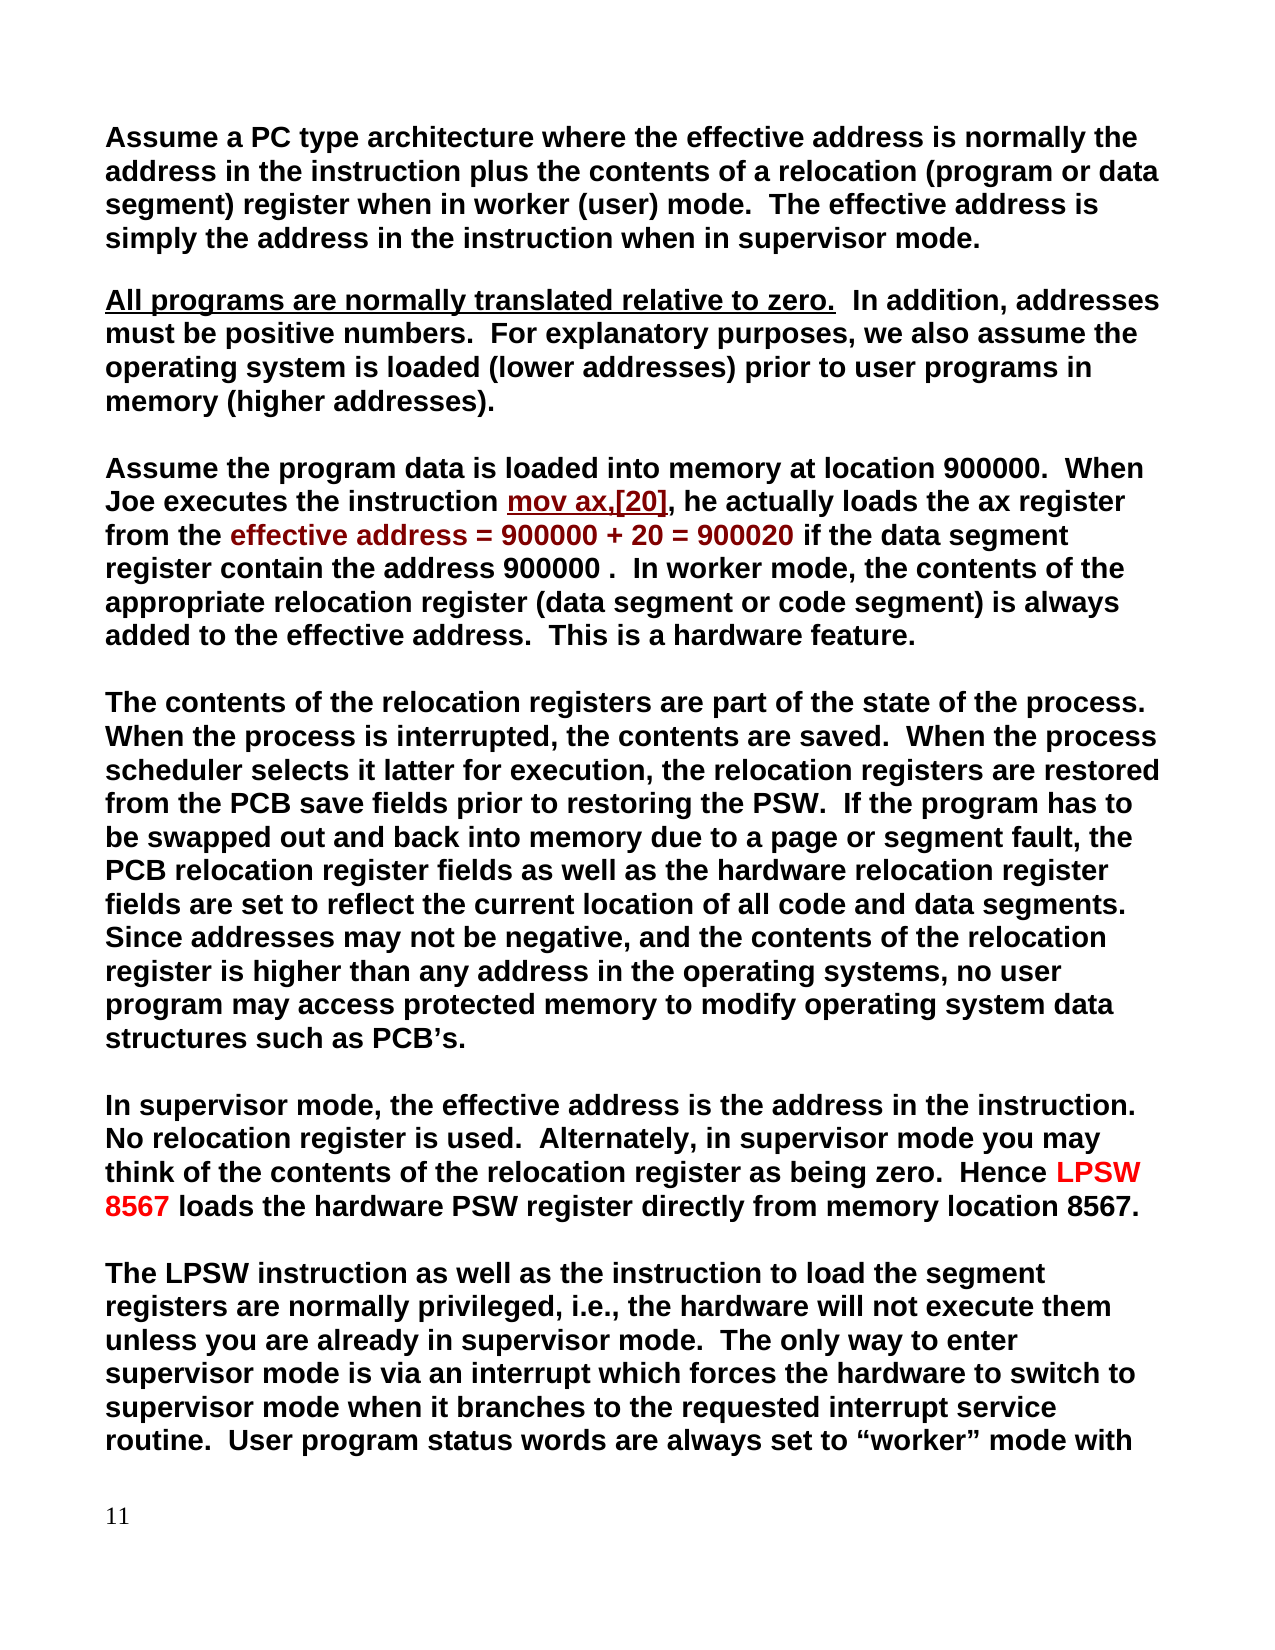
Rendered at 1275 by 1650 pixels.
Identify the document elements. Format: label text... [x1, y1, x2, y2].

title The LPSW instruction as well as the instruction to load the segment registers are normally privileged, i.e., the hardware will not execute them unless you are already in supervisor mode. The only way to enter supervisor mode is via an interrupt which forces the hardware to switch to supervisor mode when it branches to the requested interrupt service routine. User program status words are always set to “worker” mode with [105, 1256, 1170, 1457]
title Assume the program data is loaded into memory at location 900000. When Joe executes the instruction mov ax,[20], he actually loads the ax register from the effective address = 900000 + 20 = 900020 if the data segment register contain the address 900000 . In worker mode, the contents of the appropriate relocation register (data segment or code segment) is always added to the effective address. This is a hardware feature. [105, 451, 1170, 652]
title All programs are normally translated relative to zero. In addition, addresses must be positive numbers. For explanatory purposes, we also assume the operating system is loaded (lower addresses) prior to user programs in memory (higher addresses). [105, 283, 1170, 417]
title The contents of the relocation registers are part of the state of the process. When the process is interrupted, the contents are saved. When the process scheduler selects it latter for execution, the relocation registers are restored from the PCB save fields prior to restoring the PSW. If the program has to be swapped out and back into memory due to a page or segment fault, the PCB relocation register fields as well as the hardware relocation register fields are set to reflect the current location of all code and data segments. Since addresses may not be negative, and the contents of the relocation register is higher than any address in the operating systems, no user program may access protected memory to modify operating system data structures such as PCB’s. [105, 685, 1170, 1054]
title Assume a PC type architecture where the effective address is normally the address in the instruction plus the contents of a relocation (program or data segment) register when in worker (user) mode. The effective address is simply the address in the instruction when in supervisor mode. [105, 120, 1170, 254]
title In supervisor mode, the effective address is the address in the instruction. No relocation register is used. Alternately, in supervisor mode you may think of the contents of the relocation register as being zero. Hence LPSW 8567 loads the hardware PSW register directly from memory location 8567. [105, 1088, 1170, 1222]
